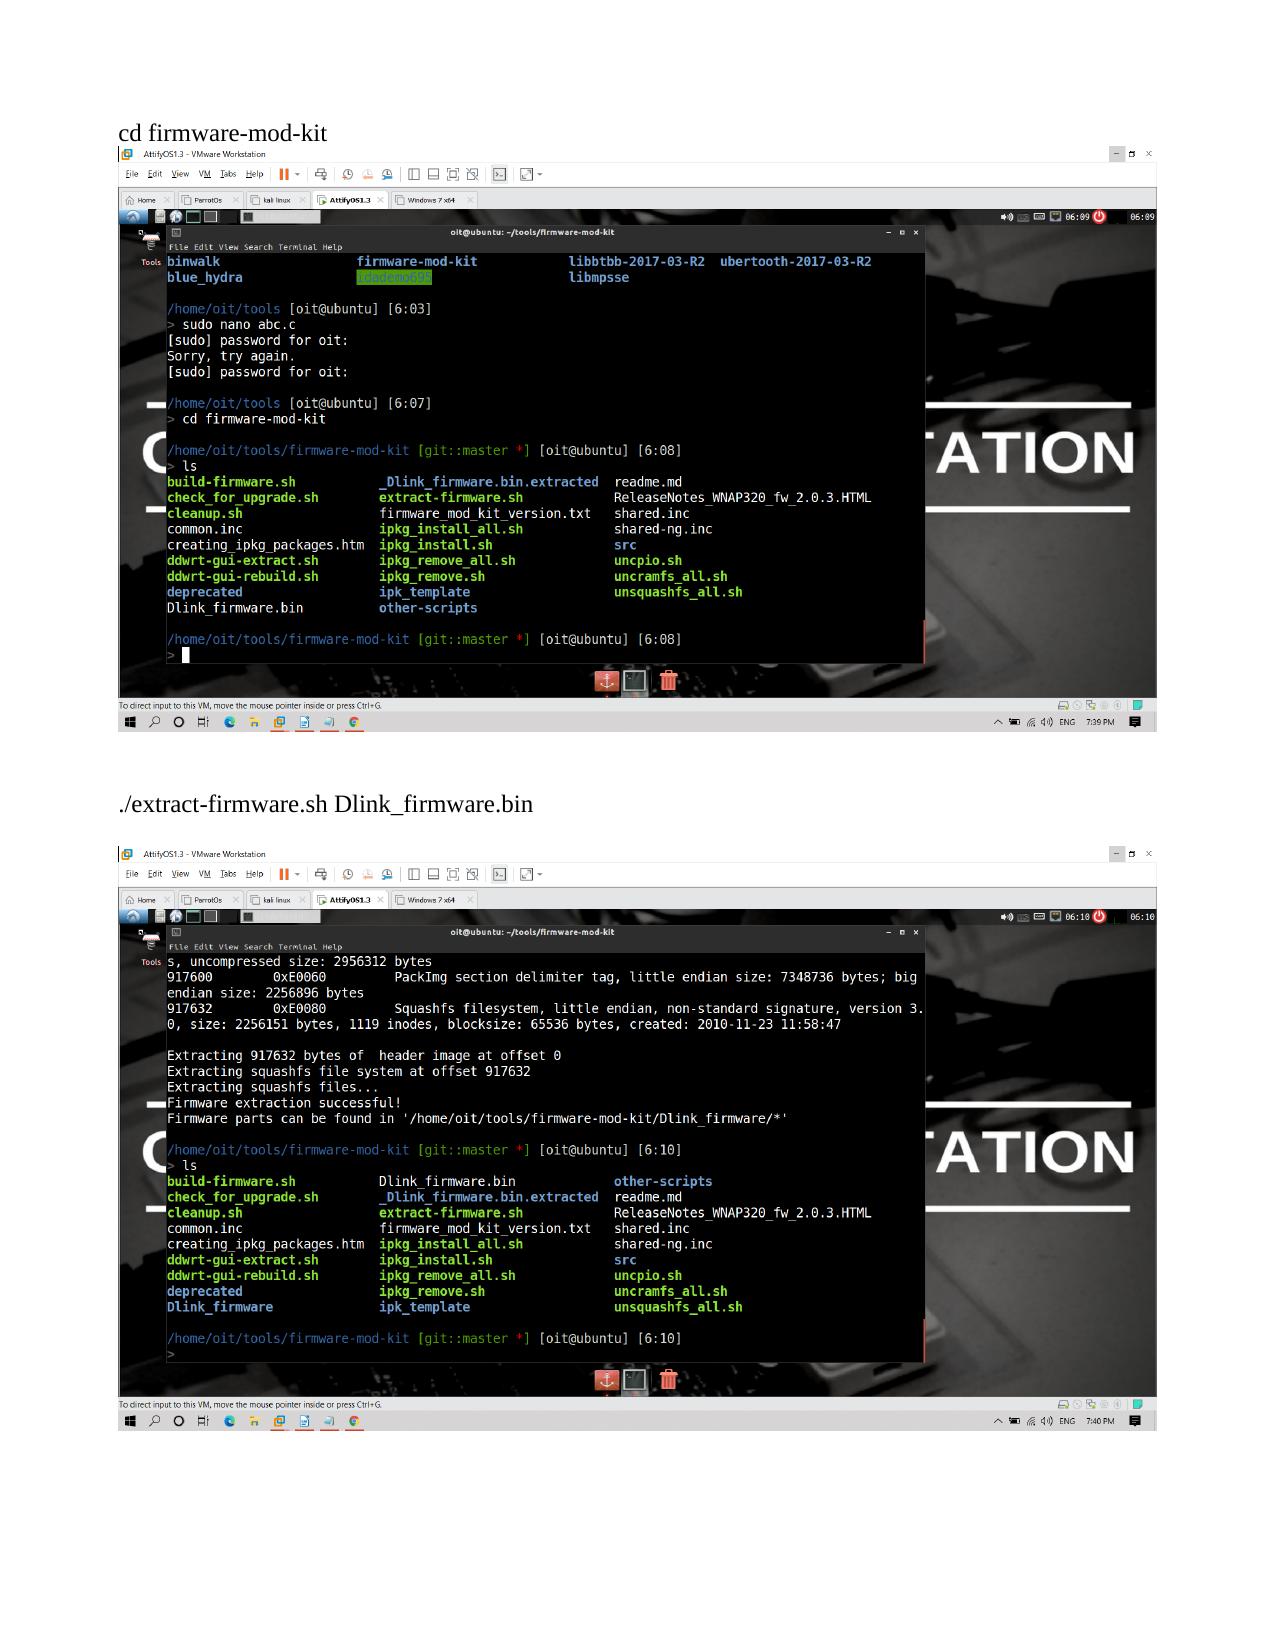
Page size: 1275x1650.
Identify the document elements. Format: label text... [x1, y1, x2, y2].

text cd firmware-mod-kit [118, 118, 1157, 146]
picture [118, 146, 1157, 732]
text ./extract-firmware.sh Dlink_firmware.bin [118, 789, 1157, 817]
picture [118, 846, 1157, 1431]
